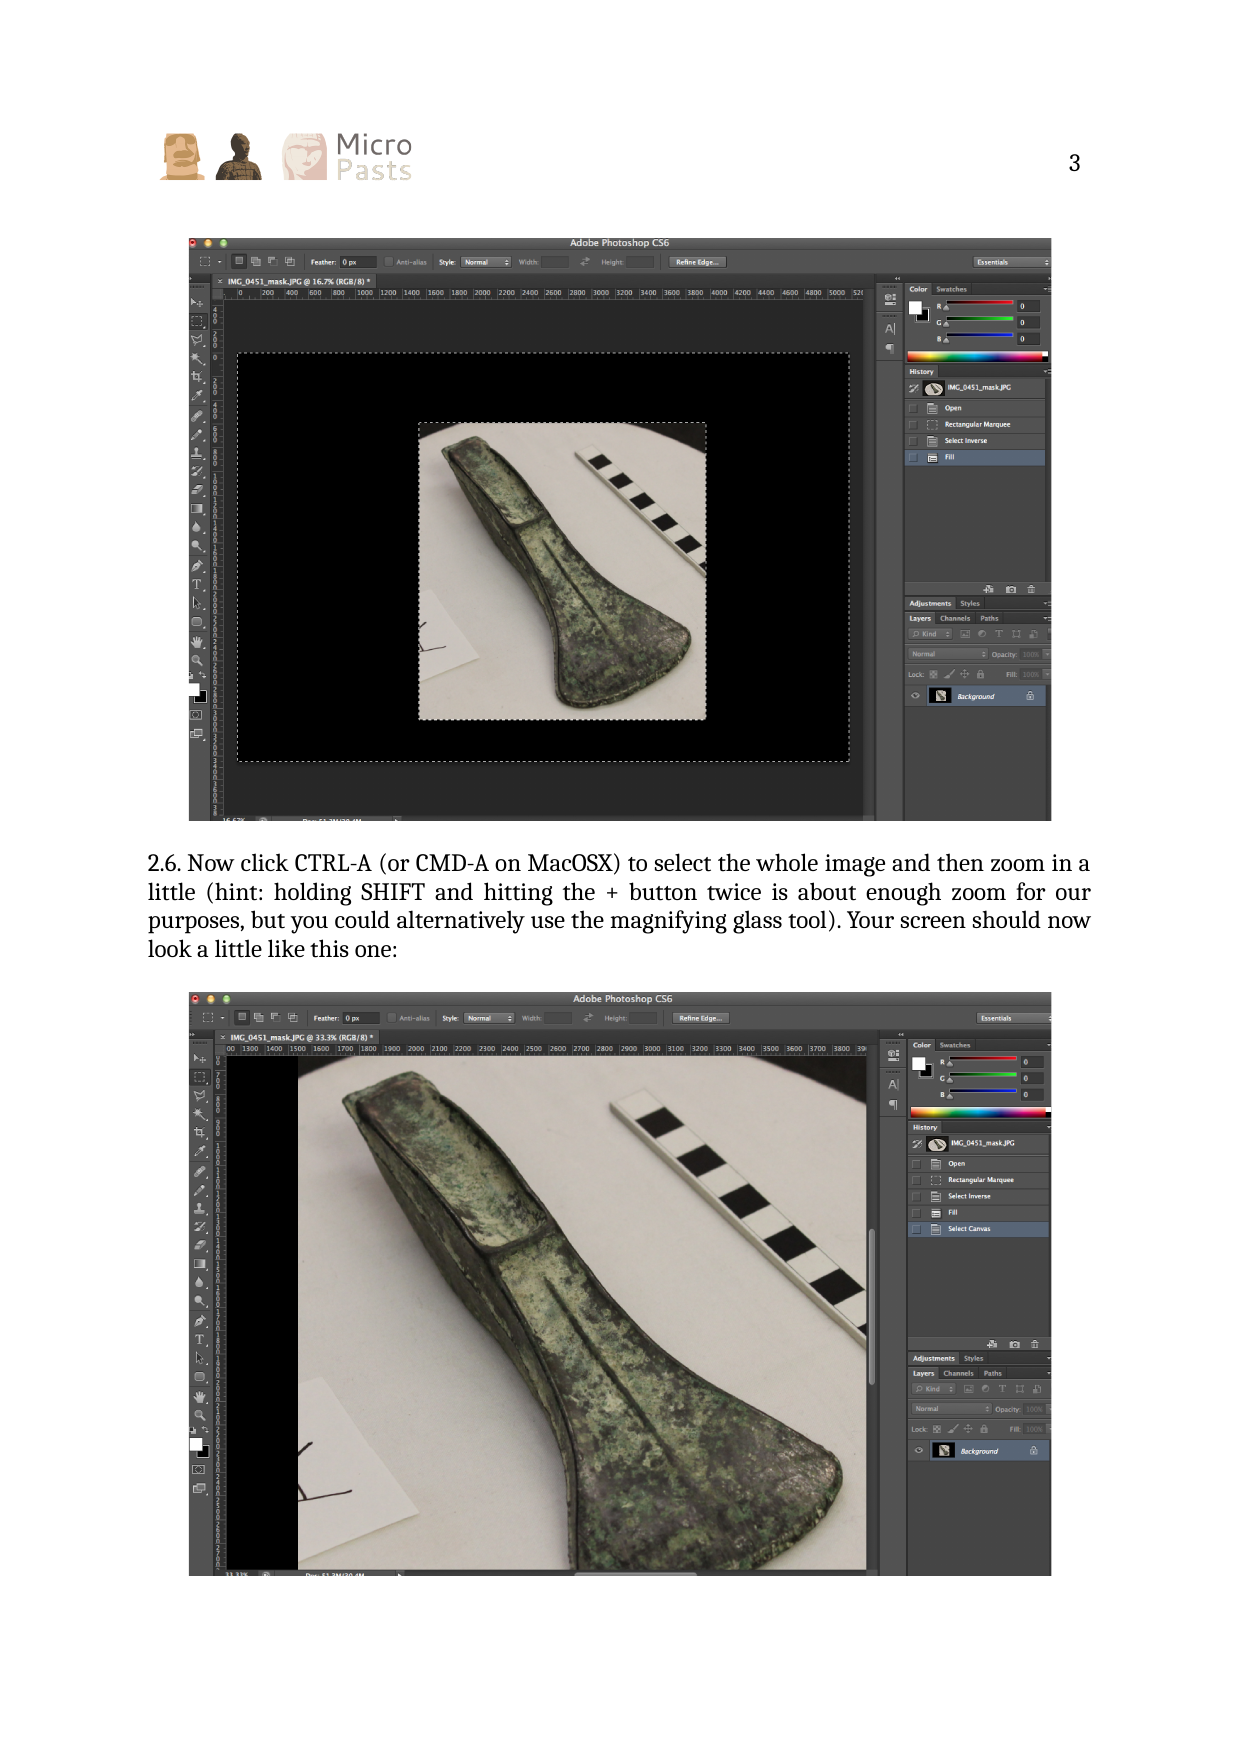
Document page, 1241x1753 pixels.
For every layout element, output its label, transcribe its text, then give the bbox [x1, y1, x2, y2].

picture [188, 992, 1052, 1576]
picture [147, 131, 423, 182]
picture [188, 238, 1052, 821]
text 2.6. Now click CTRL-A (or CMD-A on MacOSX) to select the whole image and then zoom in a little (hint: holding SHIFT and hitting the + button twice is about enough zoom for our purposes, but you could alternatively use the magnifying glass tool). Your screen should now look a little like this one: [148, 849, 1092, 964]
